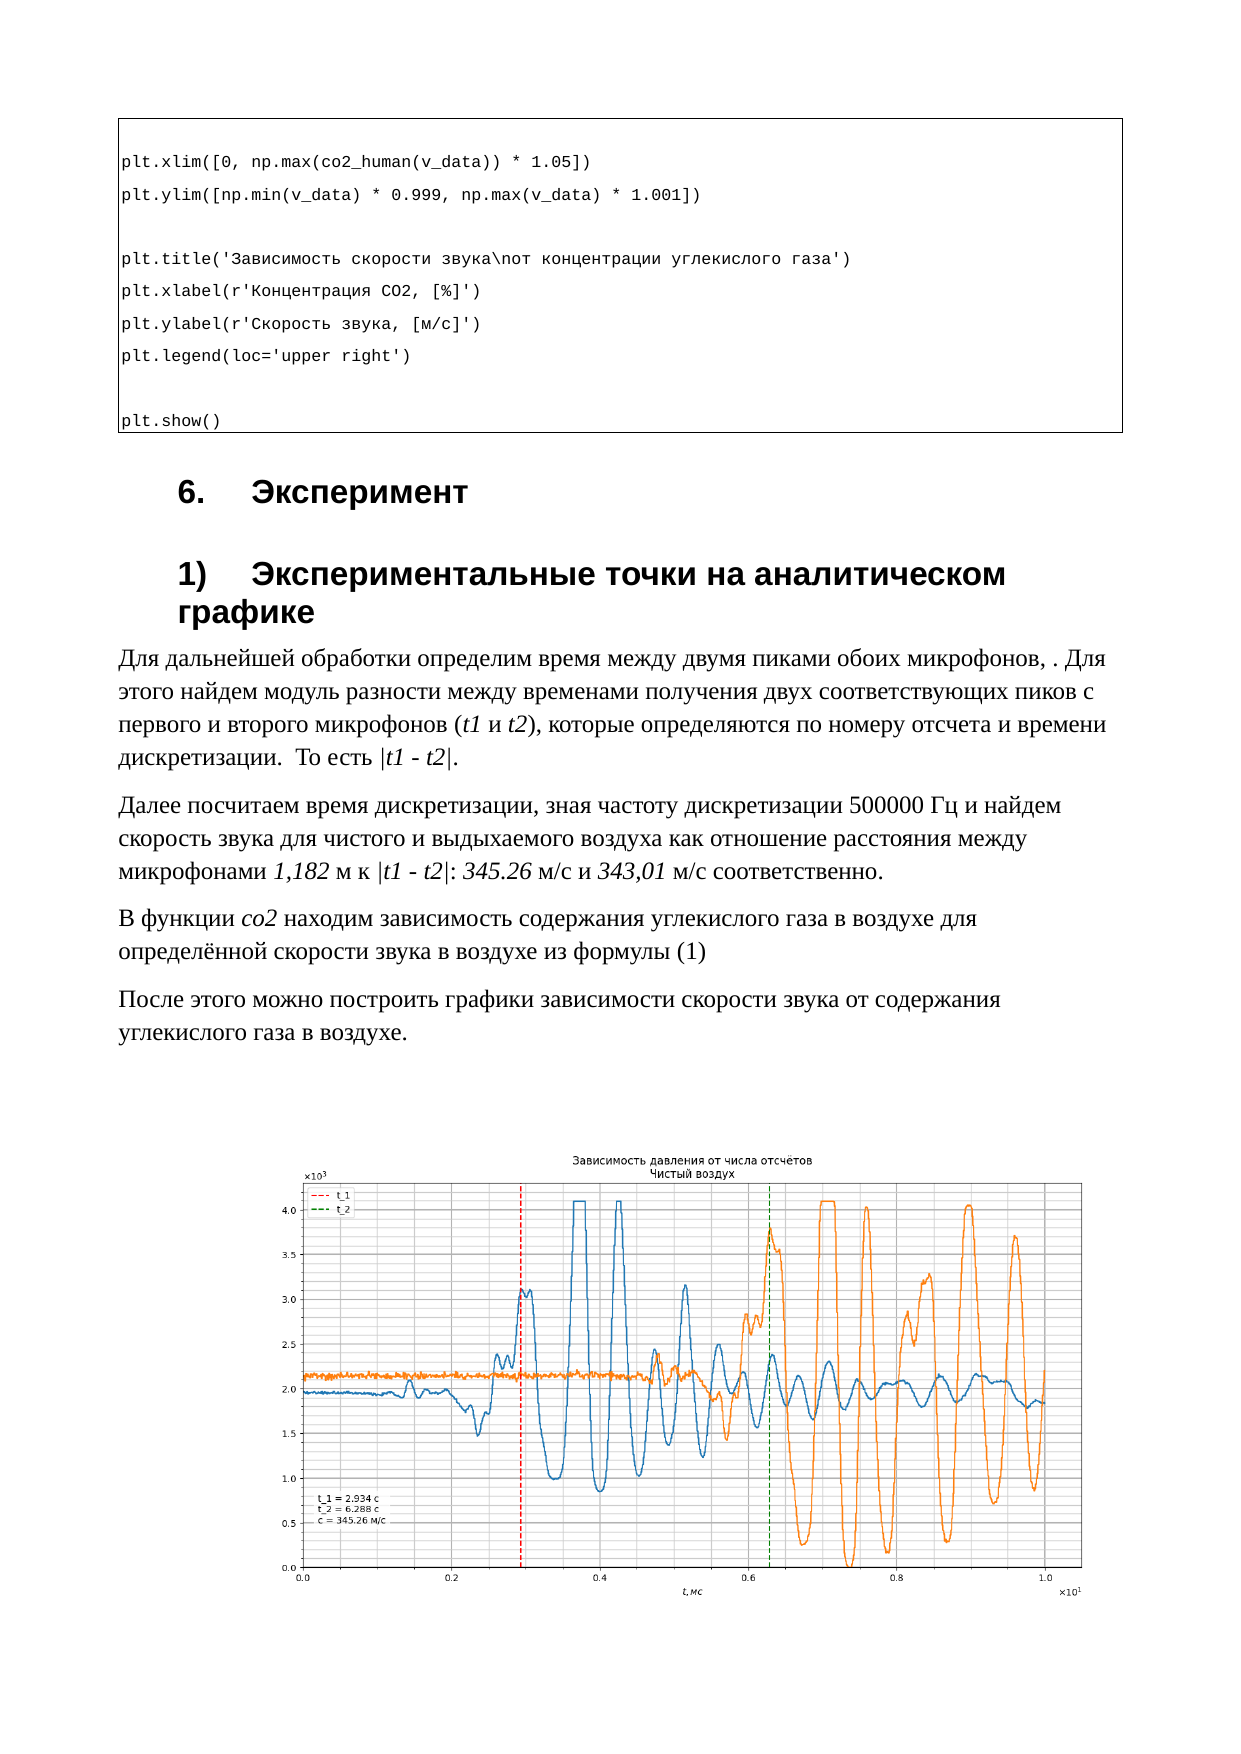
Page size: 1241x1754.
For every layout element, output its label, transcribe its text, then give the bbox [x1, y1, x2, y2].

text В функции co2 находим зависимость содержания углекислого газа в воздухе для определённой скорости звука в воздухе из формулы (1) [118, 903, 1122, 965]
text plt.legend(loc='upper right') [119, 344, 1122, 365]
text Для дальнейшей обработки определим время между двумя пиками обоих микрофонов, . Для этого найдем модуль разности между временами получения двух соответствующих пиков с первого и второго микрофонов (t1 и t2), которые определяются по номеру отсчета и времени дискретизации. То есть |t1 - t2|. [118, 643, 1122, 771]
subtitle Эксперимент [177, 472, 1093, 511]
text После этого можно построить графики зависимости скорости звука от содержания углекислого газа в воздухе. [118, 984, 1122, 1046]
text plt.title('Зависимость скорости звука\nот концентрации углекислого газа') [119, 247, 1122, 268]
text plt.ylabel(r'Скорость звука, [м/с]') [119, 312, 1122, 333]
text plt.ylim([np.min(v_data) * 0.999, np.max(v_data) * 1.001]) [119, 183, 1122, 203]
text plt.xlabel(r'Концентрация СО2, [%]') [119, 279, 1122, 300]
text Далее посчитаем время дискретизации, зная частоту дискретизации 500000 Гц и найдем скорость звука для чистого и выдыхаемого воздуха как отношение расстояния между микрофонами 1,182 м к |t1 - t2|: 345.26 м/с и 343,01 м/с соответственно. [118, 790, 1122, 884]
text plt.xlim([0, np.max(co2_human(v_data)) * 1.05]) [119, 150, 1122, 171]
text plt.show() [119, 409, 1122, 432]
picture [177, 1123, 1182, 1622]
subtitle Экспериментальные точки на аналитическом графике [177, 554, 1093, 631]
